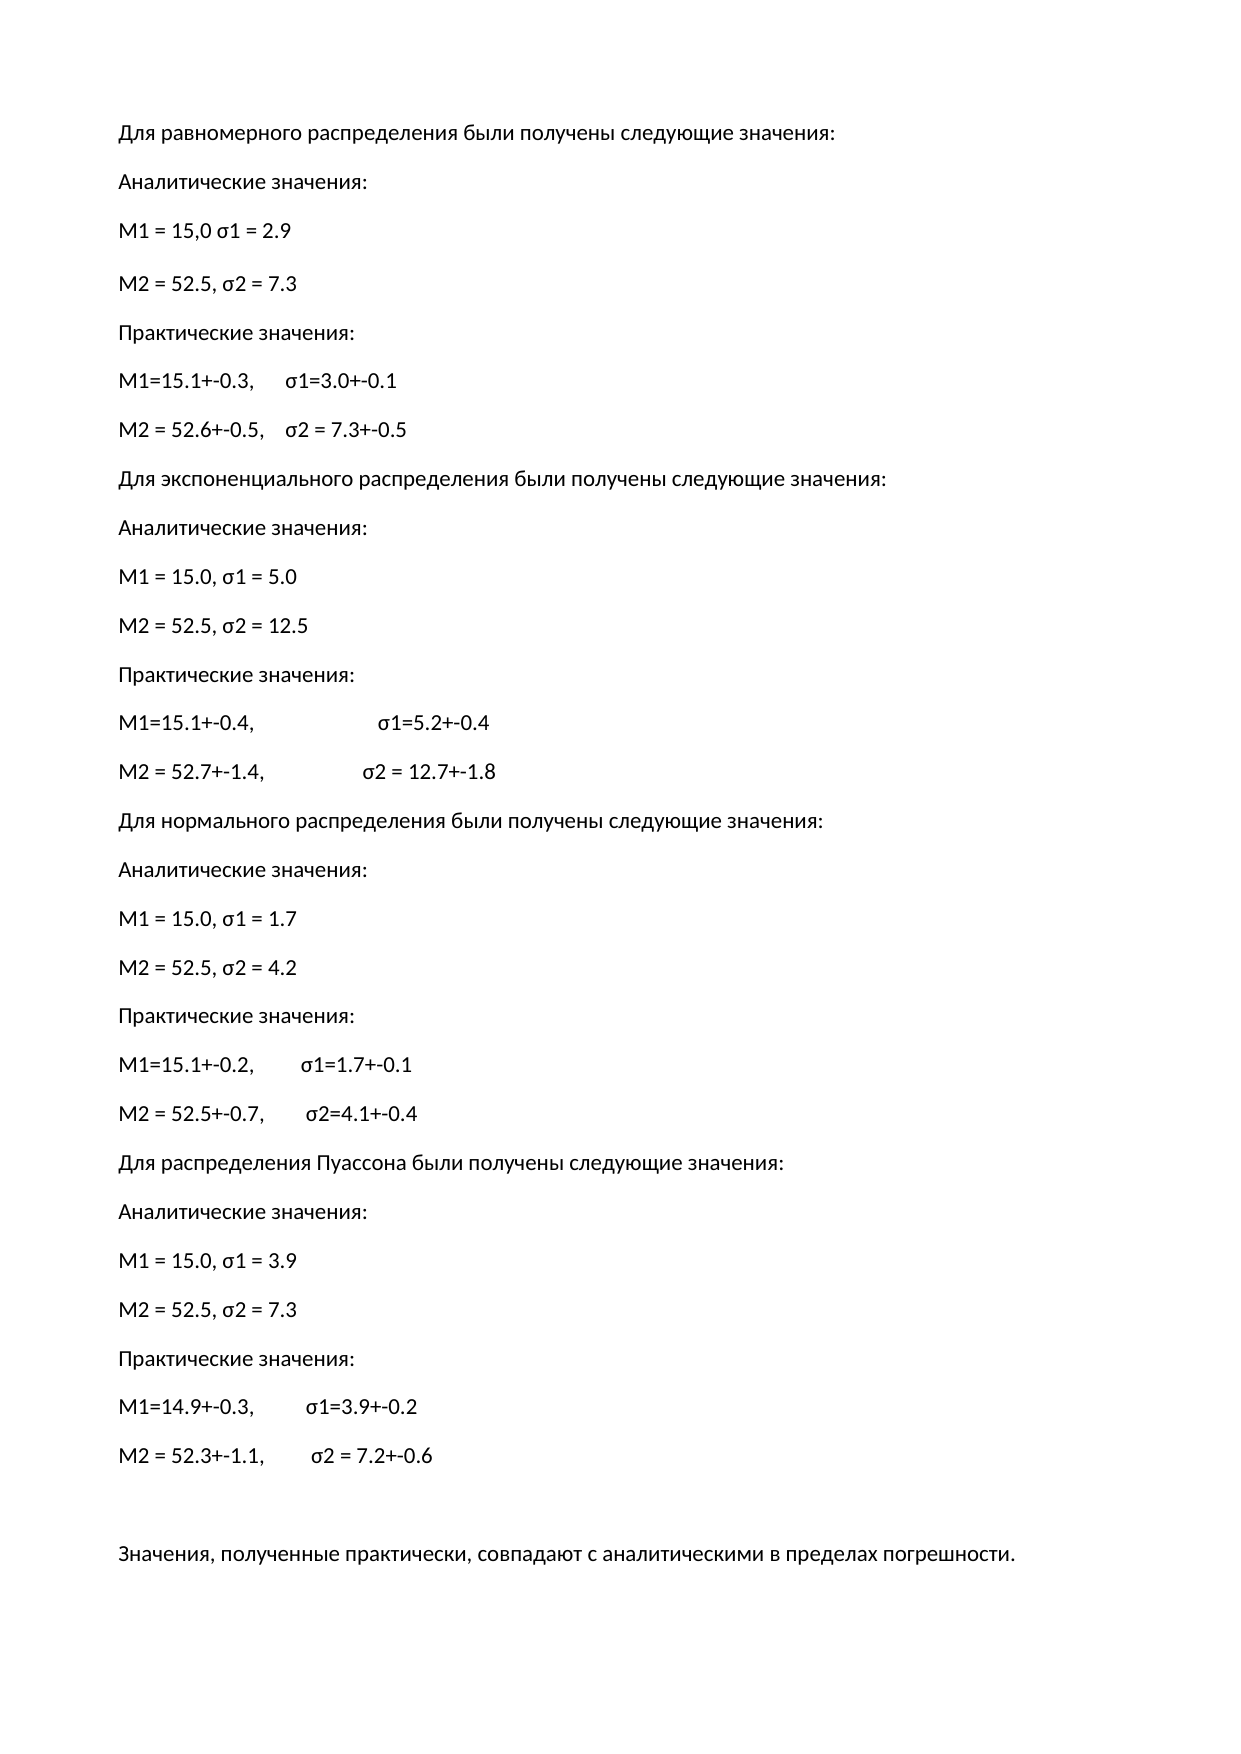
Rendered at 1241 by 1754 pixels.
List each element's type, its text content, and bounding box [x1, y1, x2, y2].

text Аналитические значения: [118, 1197, 1122, 1225]
text Для равномерного распределения были получены следующие значения: [118, 118, 1122, 146]
text M1 = 15.0, σ1 = 1.7 [118, 904, 1122, 932]
text M1 = 15.0, σ1 = 5.0 [118, 562, 1122, 590]
text M1=14.9+-0.3, σ1=3.9+-0.2 [118, 1392, 1122, 1421]
text M1=15.1+-0.4, σ1=5.2+-0.4 [118, 708, 1122, 737]
text M2 = 52.5, σ2 = 7.3 [118, 1295, 1122, 1323]
text Аналитические значения: [118, 167, 1122, 195]
text M1 = 15.0, σ1 = 3.9 [118, 1246, 1122, 1274]
text Для распределения Пуассона были получены следующие значения: [118, 1148, 1122, 1176]
text Практические значения: [118, 660, 1122, 688]
text Аналитические значения: [118, 855, 1122, 883]
text M2 = 52.5, σ2 = 12.5 [118, 611, 1122, 639]
text M2 = 52.5, σ2 = 7.3 [118, 269, 1122, 297]
text M2 = 52.7+-1.4, σ2 = 12.7+-1.8 [118, 757, 1122, 785]
text Аналитические значения: [118, 513, 1122, 541]
text Практические значения: [118, 1002, 1122, 1030]
text M2 = 52.5+-0.7, σ2=4.1+-0.4 [118, 1099, 1122, 1127]
text Для нормального распределения были получены следующие значения: [118, 806, 1122, 834]
text M1=15.1+-0.2, σ1=1.7+-0.1 [118, 1051, 1122, 1078]
text M2 = 52.6+-0.5, σ2 = 7.3+-0.5 [118, 415, 1122, 443]
text Значения, полученные практически, совпадают с аналитическими в пределах погрешности. [118, 1539, 1122, 1567]
text M2 = 52.3+-1.1, σ2 = 7.2+-0.6 [118, 1441, 1122, 1469]
text Практические значения: [118, 318, 1122, 346]
text M1=15.1+-0.3, σ1=3.0+-0.1 [118, 367, 1122, 394]
text Практические значения: [118, 1344, 1122, 1372]
text M1 = 15,0 σ1 = 2.9 [118, 216, 1122, 244]
text Для экспоненциального распределения были получены следующие значения: [118, 464, 1122, 492]
text M2 = 52.5, σ2 = 4.2 [118, 953, 1122, 981]
